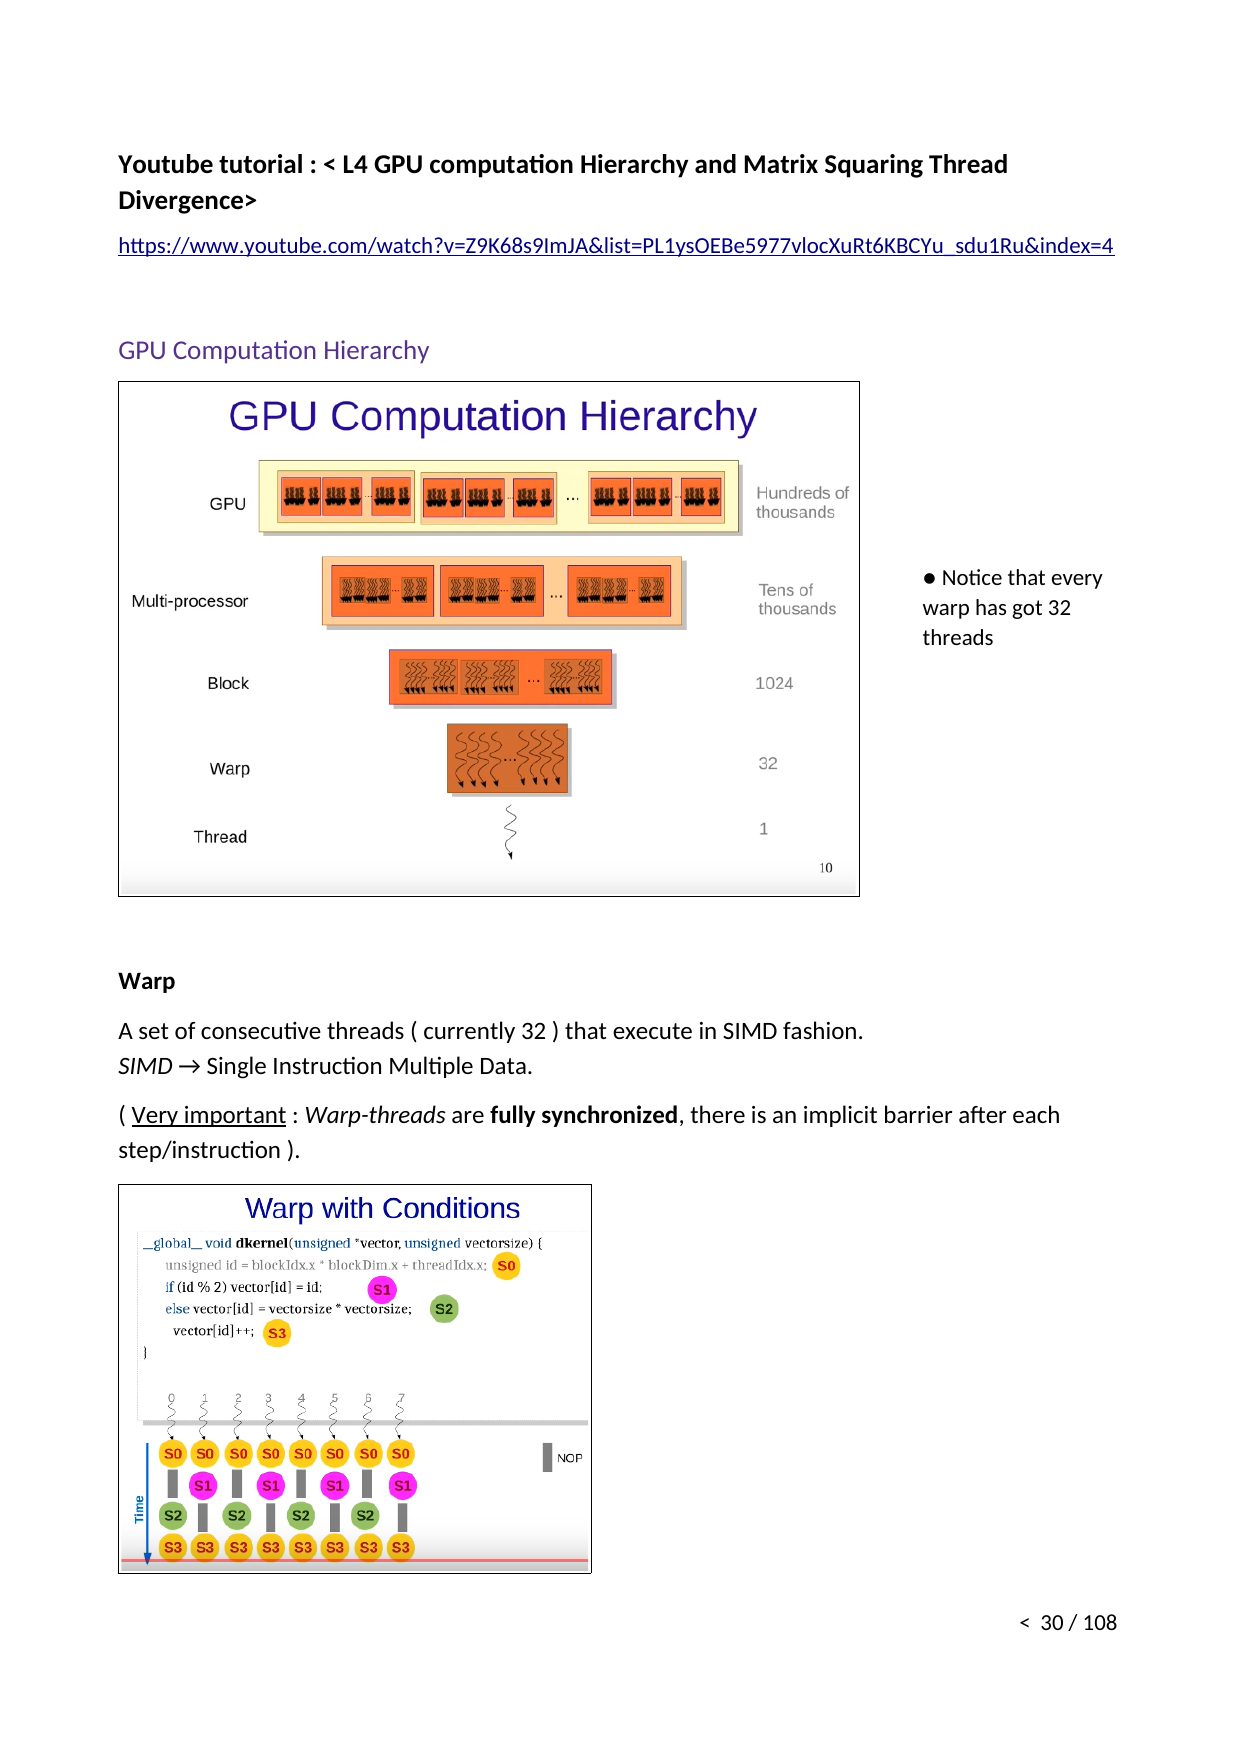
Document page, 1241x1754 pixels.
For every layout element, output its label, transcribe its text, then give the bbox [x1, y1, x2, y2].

text A set of consecutive threads ( currently 32 ) that execute in SIMD fashion. SIMD → Single Instruction Multiple Data. [118, 1015, 1122, 1080]
subtitle Youtube tutorial : < L4 GPU computation Hierarchy and Matrix Squaring Thread Divergence> [118, 148, 1122, 216]
text ( Very important : Warp-threads are fully synchronized, there is an implicit barrier after each step/instruction ). [118, 1099, 1122, 1165]
text https://www.youtube.com/watch?v=Z9K68s9ImJA&list=PL1ysOEBe5977vlocXuRt6KBCYu_sdu1Ru&index=4 [118, 231, 1122, 259]
picture [121, 1187, 589, 1571]
subtitle GPU Computation Hierarchy [118, 333, 1122, 366]
picture [121, 383, 856, 894]
text Warp [118, 965, 1122, 996]
